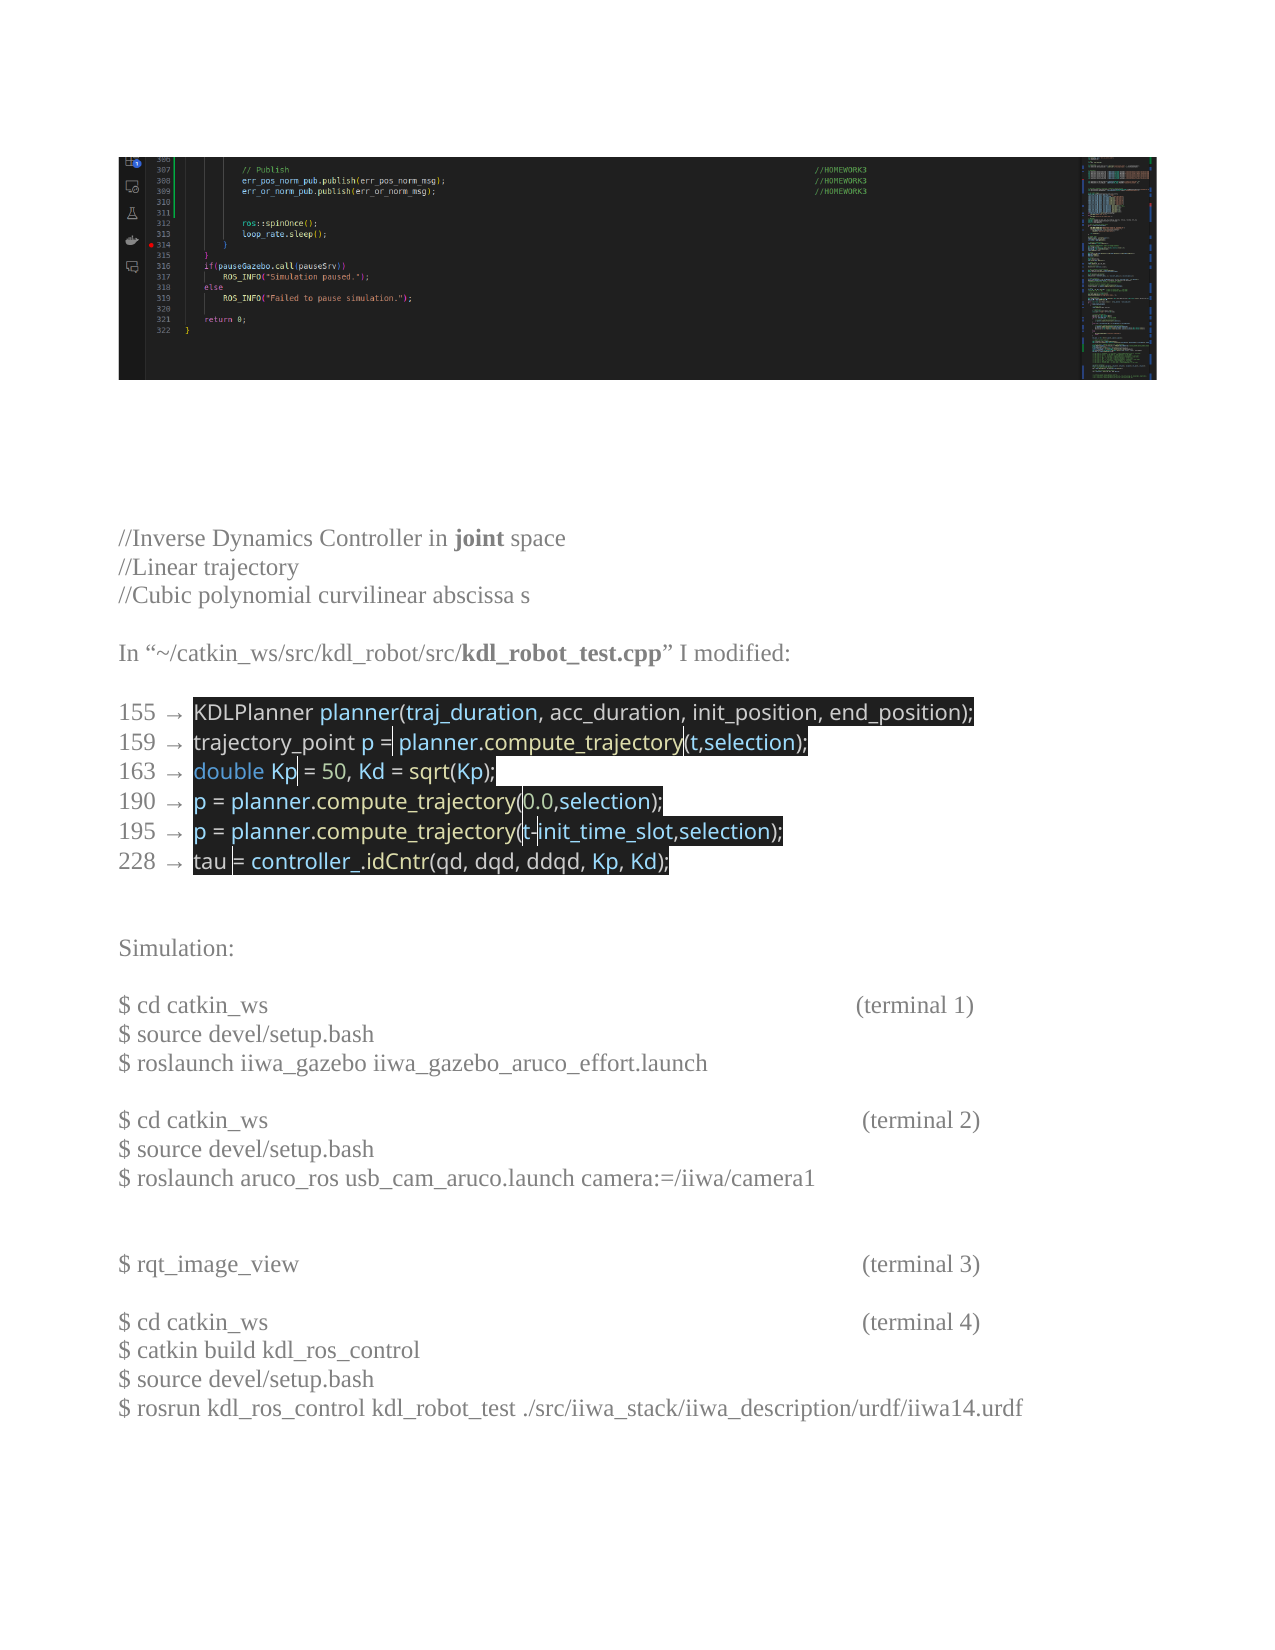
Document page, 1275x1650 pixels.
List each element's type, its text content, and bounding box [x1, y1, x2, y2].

picture [118, 157, 1157, 380]
text $ rqt_image_view (terminal 3) [118, 1249, 1157, 1278]
text 228 → tau = controller_.idCntr(qd, dqd, ddqd, Kp, Kd); [118, 846, 1157, 875]
text 190 → p = planner.compute_trajectory(0.0,selection); [118, 786, 1157, 816]
text 163 → double Kp = 50, Kd = sqrt(Kp); [118, 756, 1157, 786]
text Simulation: [118, 933, 1157, 962]
text In “~/catkin_ws/src/kdl_robot/src/kdl_robot_test.cpp” I modified: [118, 638, 1157, 667]
text 159 → trajectory_point p = planner.compute_trajectory(t,selection); [118, 726, 1157, 756]
text 155 → KDLPlanner planner(traj_duration, acc_duration, init_position, end_position); [118, 697, 1157, 726]
text //Linear trajectory [118, 552, 1157, 581]
text $ roslaunch aruco_ros usb_cam_aruco.launch camera:=/iiwa/camera1 [118, 1163, 1157, 1192]
text $ cd catkin_ws (terminal 2) [118, 1105, 1157, 1134]
text $ source devel/setup.bash [118, 1134, 1157, 1163]
text //Cubic polynomial curvilinear abscissa s [118, 581, 1157, 609]
text $ source devel/setup.bash [118, 1364, 1157, 1393]
text $ rosrun kdl_ros_control kdl_robot_test ./src/iiwa_stack/iiwa_description/urdf/iiwa14.urdf [118, 1393, 1157, 1422]
text $ roslaunch iiwa_gazebo iiwa_gazebo_aruco_effort.launch [118, 1048, 1157, 1077]
text $ cd catkin_ws (terminal 4) [118, 1307, 1157, 1335]
text //Inverse Dynamics Controller in joint space [118, 523, 1157, 552]
text $ source devel/setup.bash [118, 1019, 1157, 1048]
text 195 → p = planner.compute_trajectory(t-init_time_slot,selection); [118, 816, 1157, 846]
text $ cd catkin_ws (terminal 1) [118, 990, 1157, 1019]
text $ catkin build kdl_ros_control [118, 1335, 1157, 1364]
